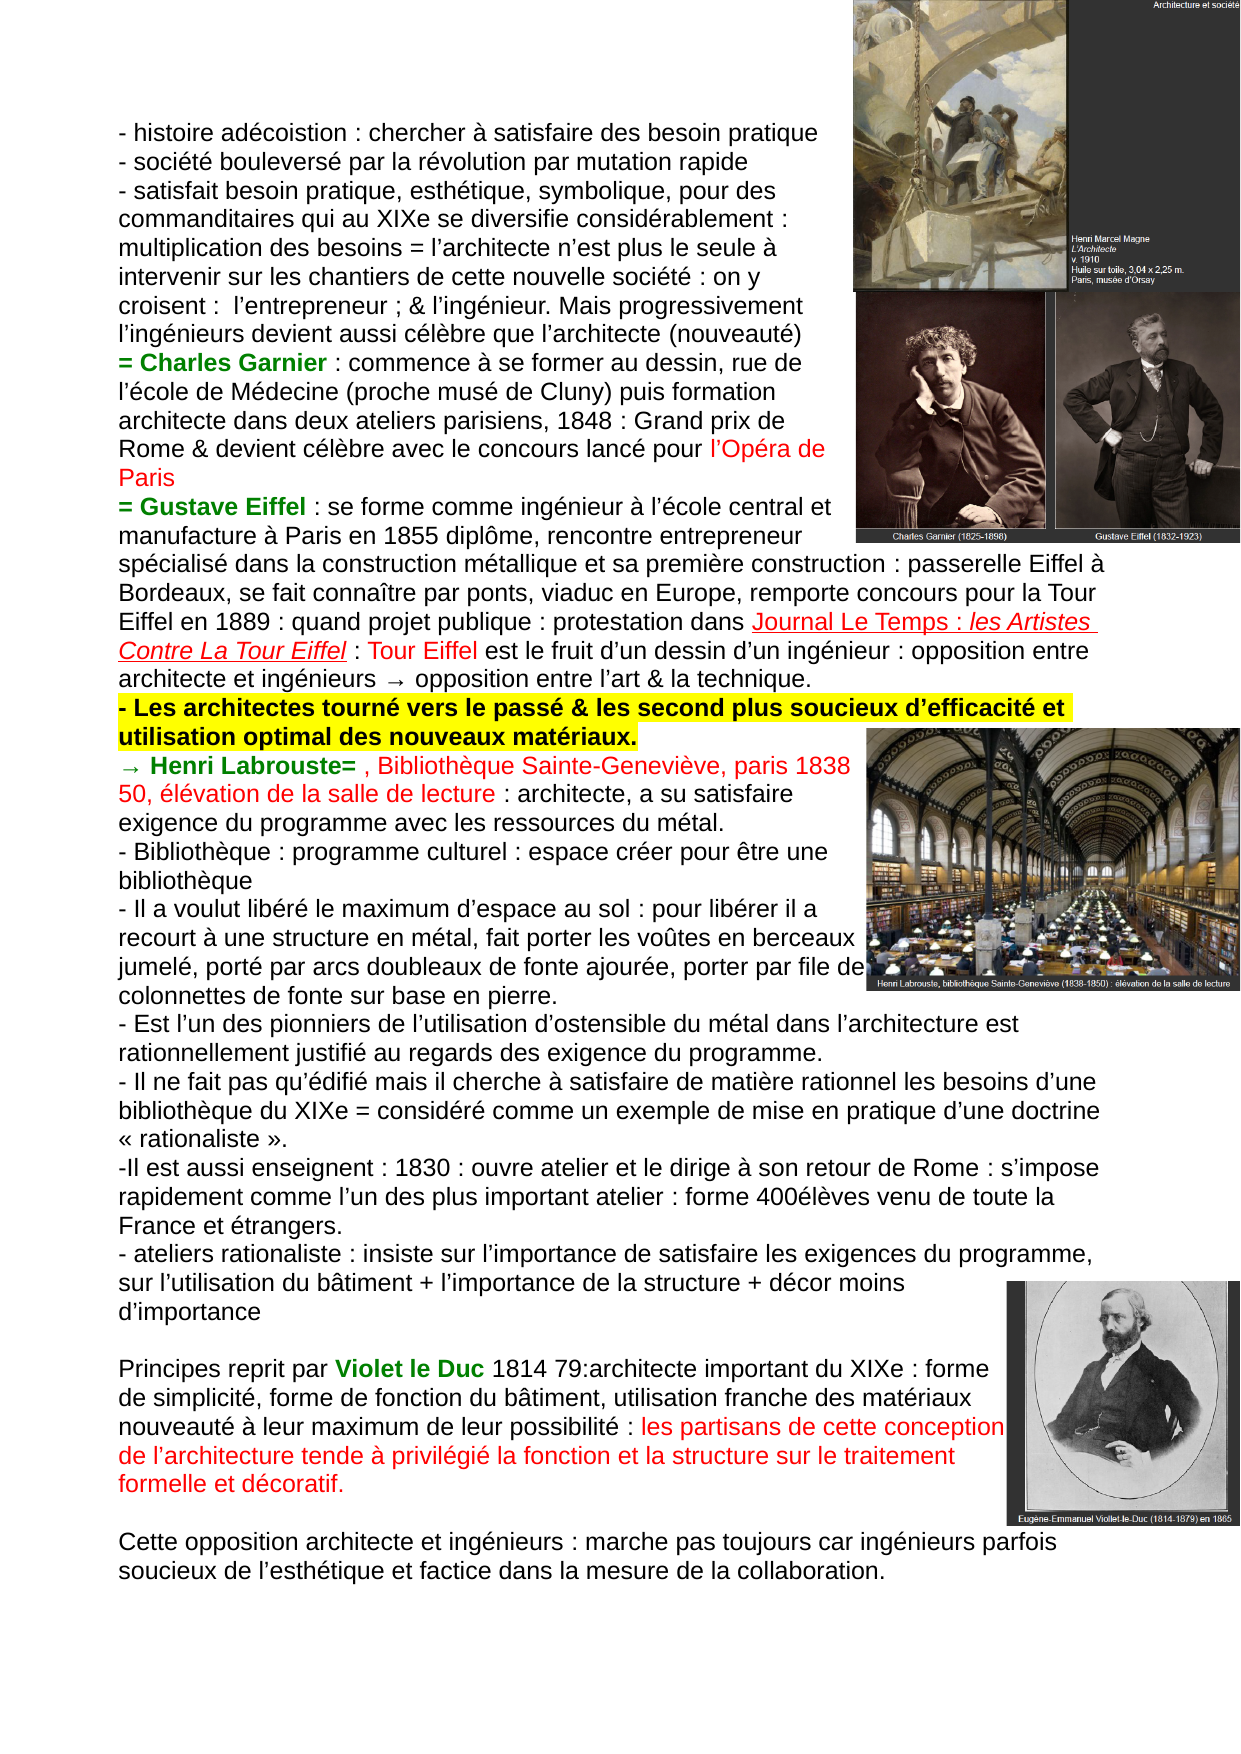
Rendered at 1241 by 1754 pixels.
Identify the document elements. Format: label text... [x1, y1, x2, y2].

text - société bouleversé par la révolution par mutation rapide [118, 147, 853, 176]
text - Il a voulut libéré le maximum d’espace au sol : pour libérer il a recourt à une structure en métal, fait porter les voûtes en berceaux jumelé, porté par arcs doubleaux de fonte ajourée, porter par file de colonnettes de fonte sur base en pierre. [118, 894, 1122, 1009]
text -Il est aussi enseignent : 1830 : ouvre atelier et le dirige à son retour de Rome : s’impose rapidement comme l’un des plus important atelier : forme 400élèves venu de toute la France et étrangers. [118, 1153, 1122, 1239]
text = Charles Garnier : commence à se former au dessin, rue de l’école de Médecine (proche musé de Cluny) puis formation architecte dans deux ateliers parisiens, 1848 : Grand prix de Rome & devient célèbre avec le concours lancé pour l’Opéra de Paris [118, 348, 855, 492]
text = Gustave Eiffel : se forme comme ingénieur à l’école central et manufacture à Paris en 1855 diplôme, rencontre entrepreneur spécialisé dans la construction métallique et sa première construction : passerelle Eiffel à Bordeaux, se fait connaître par ponts, viaduc en Europe, remporte concours pour la Tour Eiffel en 1889 : quand projet publique : protestation dans Journal Le Temps : les Artistes Contre La Tour Eiffel : Tour Eiffel est le fruit d’un dessin d’un ingénieur : opposition entre architecte et ingénieurs → opposition entre l’art & la technique. [118, 492, 1122, 693]
text - Est l’un des pionniers de l’utilisation d’ostensible du métal dans l’architecture est rationnellement justifié au regards des exigence du programme. [118, 1009, 1122, 1067]
text - Il ne fait pas qu’édifié mais il cherche à satisfaire de matière rationnel les besoins d’une bibliothèque du XIXe = considéré comme un exemple de mise en pratique d’une doctrine « rationaliste ». [118, 1067, 1122, 1153]
text → Henri Labrouste= , Bibliothèque Sainte-Geneviève, paris 1838 50, élévation de la salle de lecture : architecte, a su satisfaire exigence du programme avec les ressources du métal. [118, 751, 866, 837]
picture [1006, 1281, 1240, 1526]
text - satisfait besoin pratique, esthétique, symbolique, pour des commanditaires qui au XIXe se diversifie considérablement : multiplication des besoins = l’architecte n’est plus le seule à intervenir sur les chantiers de cette nouvelle société : on y croisent : l’entrepreneur ; & l’ingénieur. Mais progressivement l’ingénieurs devient aussi célèbre que l’architecte (nouveauté) [118, 176, 855, 348]
text Principes reprit par Violet le Duc 1814 79:architecte important du XIXe : forme de simplicité, forme de fonction du bâtiment, utilisation franche des matériaux nouveauté à leur maximum de leur possibilité : les partisans de cette conception de l’architecture tende à privilégié la fonction et la structure sur le traitement formelle et décoratif. [118, 1354, 1006, 1498]
text - Bibliothèque : programme culturel : espace créer pour être une bibliothèque [118, 837, 866, 894]
picture [866, 728, 1241, 991]
picture [853, 0, 1241, 543]
text - Les architectes tourné vers le passé & les second plus soucieux d’efficacité et utilisation optimal des nouveaux matériaux. [118, 693, 1122, 751]
text - ateliers rationaliste : insiste sur l’importance de satisfaire les exigences du programme, sur l’utilisation du bâtiment + l’importance de la structure + décor moins d’importance [118, 1239, 1122, 1326]
text Cette opposition architecte et ingénieurs : marche pas toujours car ingénieurs parfois soucieux de l’esthétique et factice dans la mesure de la collaboration. [118, 1527, 1122, 1584]
text - histoire adécoistion : chercher à satisfaire des besoin pratique [118, 118, 853, 147]
